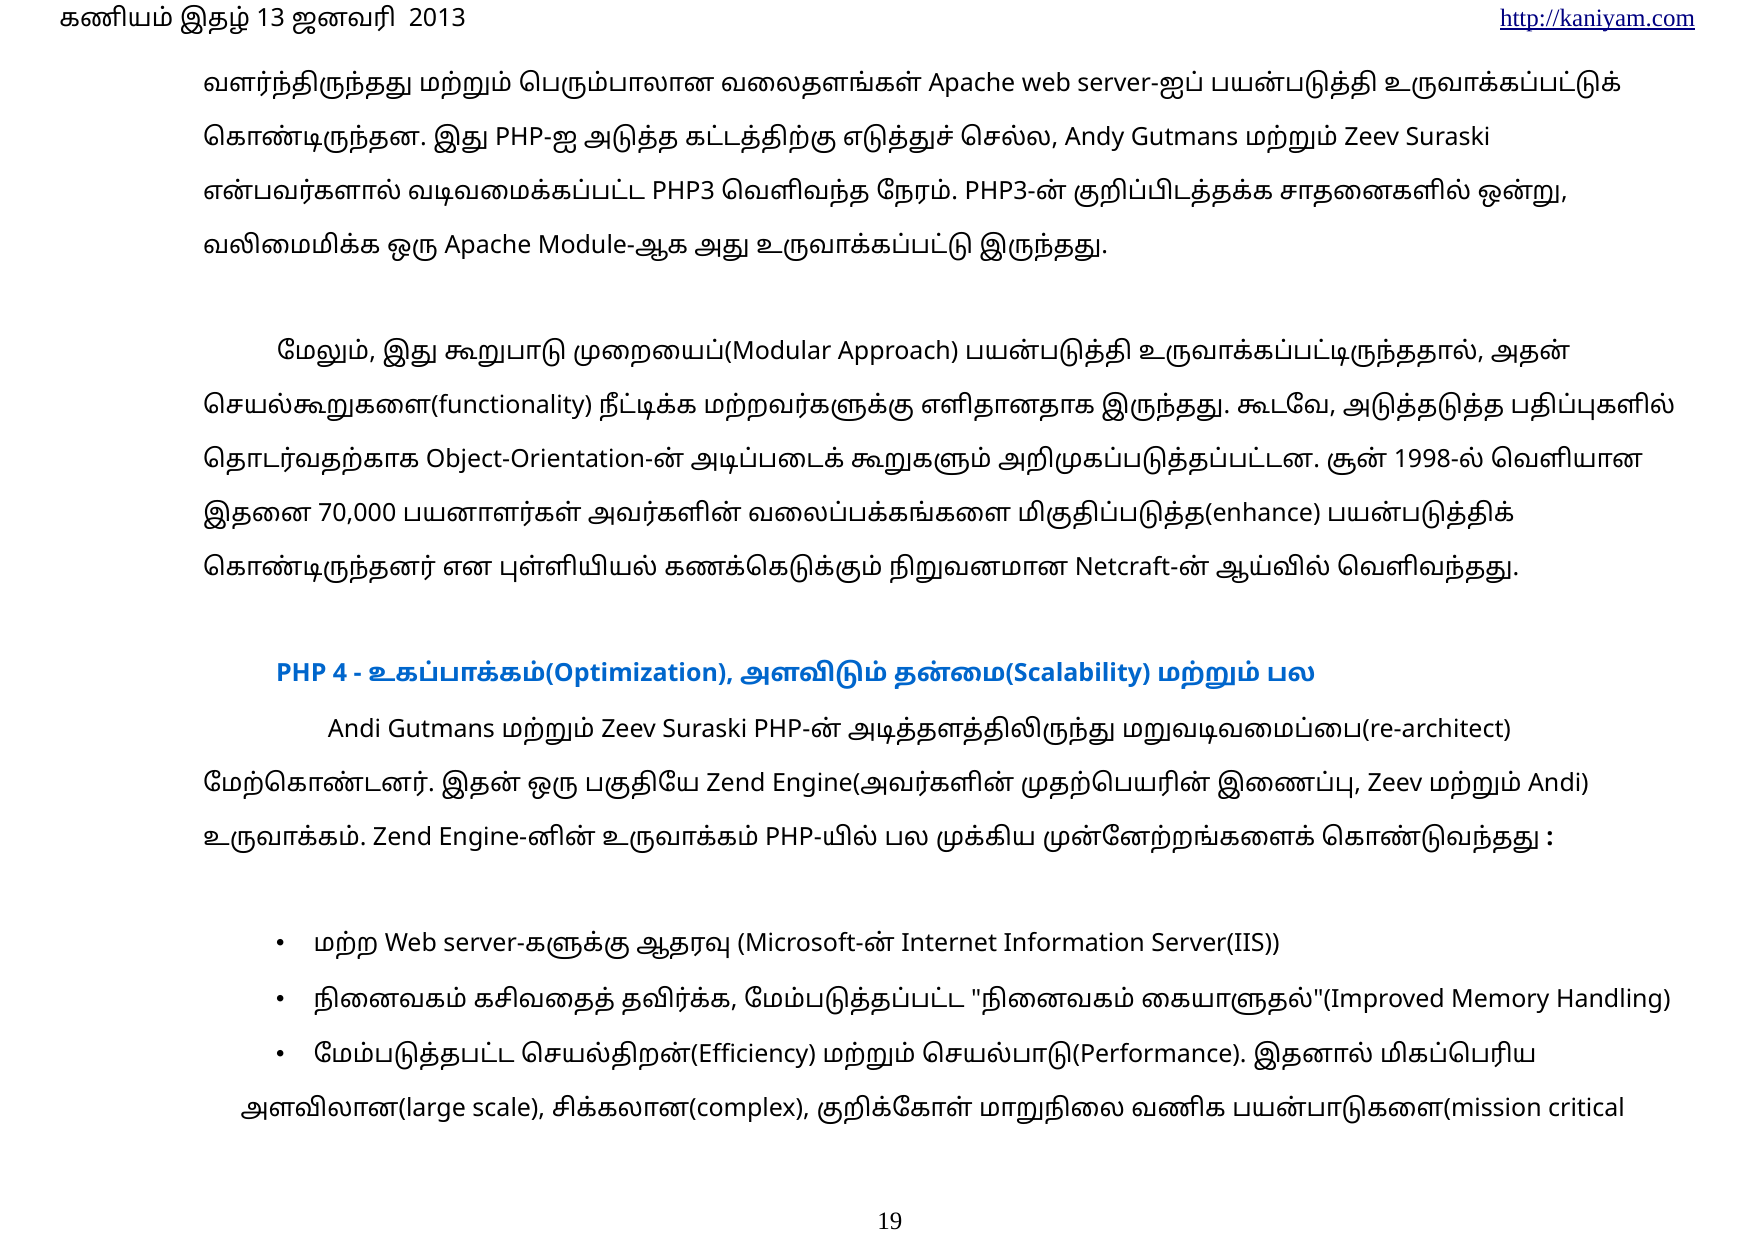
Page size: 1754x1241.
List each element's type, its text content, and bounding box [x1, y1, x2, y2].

text Andi Gutmans மற்றும் Zeev Suraski PHP-ன் அடித்தளத்திலிருந்து மறுவடிவமைப்பை(re-architect) மேற்கொண்டனர். இதன் ஒரு பகுதியே Zend Engine(அவர்களின் முதற்பெயரின் இணைப்பு, Zeev மற்றும் Andi) உருவாக்கம். Zend Engine-னின் உருவாக்கம் PHP-யில் பல முக்கிய முன்னேற்றங்களைக் கொண்டுவந்தது : [203, 710, 1695, 855]
list மற்ற Web server-களுக்கு ஆதரவு (Microsoft-ன் Internet Information Server(IIS)) [203, 925, 1695, 962]
text வளர்ந்திருந்தது மற்றும் பெரும்பாலான வலைதளங்கள் Apache web server-ஐப் பயன்படுத்தி உருவாக்கப்பட்டுக் கொண்டிருந்தன. இது PHP-ஐ அடுத்த கட்டத்திற்கு எடுத்துச் செல்ல, Andy Gutmans மற்றும் Zeev Suraski என்பவர்களால் வடிவமைக்கப்பட்ட PHP3 வெளிவந்த நேரம். PHP3-ன் குறிப்பிடத்தக்க சாதனைகளில் ஒன்று, வலிமைமிக்க ஒரு Apache Module-ஆக அது உருவாக்கப்பட்டு இருந்தது. [203, 64, 1695, 263]
list மேம்படுத்தபட்ட செயல்திறன்(Efficiency) மற்றும் செயல்பாடு(Performance). இதனால் மிகப்பெரிய அளவிலான(large scale), சிக்கலான(complex), குறிக்கோள் மாறுநிலை வணிக பயன்பாடுகளை(mission critical [203, 1036, 1695, 1127]
list நினைவகம் கசிவதைத் தவிர்க்க, மேம்படுத்தப்பட்ட "நினைவகம் கையாளுதல்"(Improved Memory Handling) [203, 980, 1695, 1017]
text மேலும், இது கூறுபாடு முறையைப்(Modular Approach) பயன்படுத்தி உருவாக்கப்பட்டிருந்ததால், அதன் செயல்கூறுகளை(functionality) நீட்டிக்க மற்றவர்களுக்கு எளிதானதாக இருந்தது. கூடவே, அடுத்தடுத்த பதிப்புகளில் தொடர்வதற்காக Object-Orientation-ன் அடிப்படைக் கூறுகளும் அறிமுகப்படுத்தப்பட்டன. சூன் 1998-ல் வெளியான இதனை 70,000 பயனாளர்கள் அவர்களின் வலைப்பக்கங்களை மிகுதிப்படுத்த(enhance) பயன்படுத்திக் கொண்டிருந்தனர் என புள்ளியியல் கணக்கெடுக்கும் நிறுவனமான Netcraft-ன் ஆய்வில் வெளிவந்தது. [203, 333, 1695, 586]
text PHP 4 - உகப்பாக்கம்(Optimization), அளவிடும் தன்மை(Scalability) மற்றும் பல [203, 655, 1695, 692]
